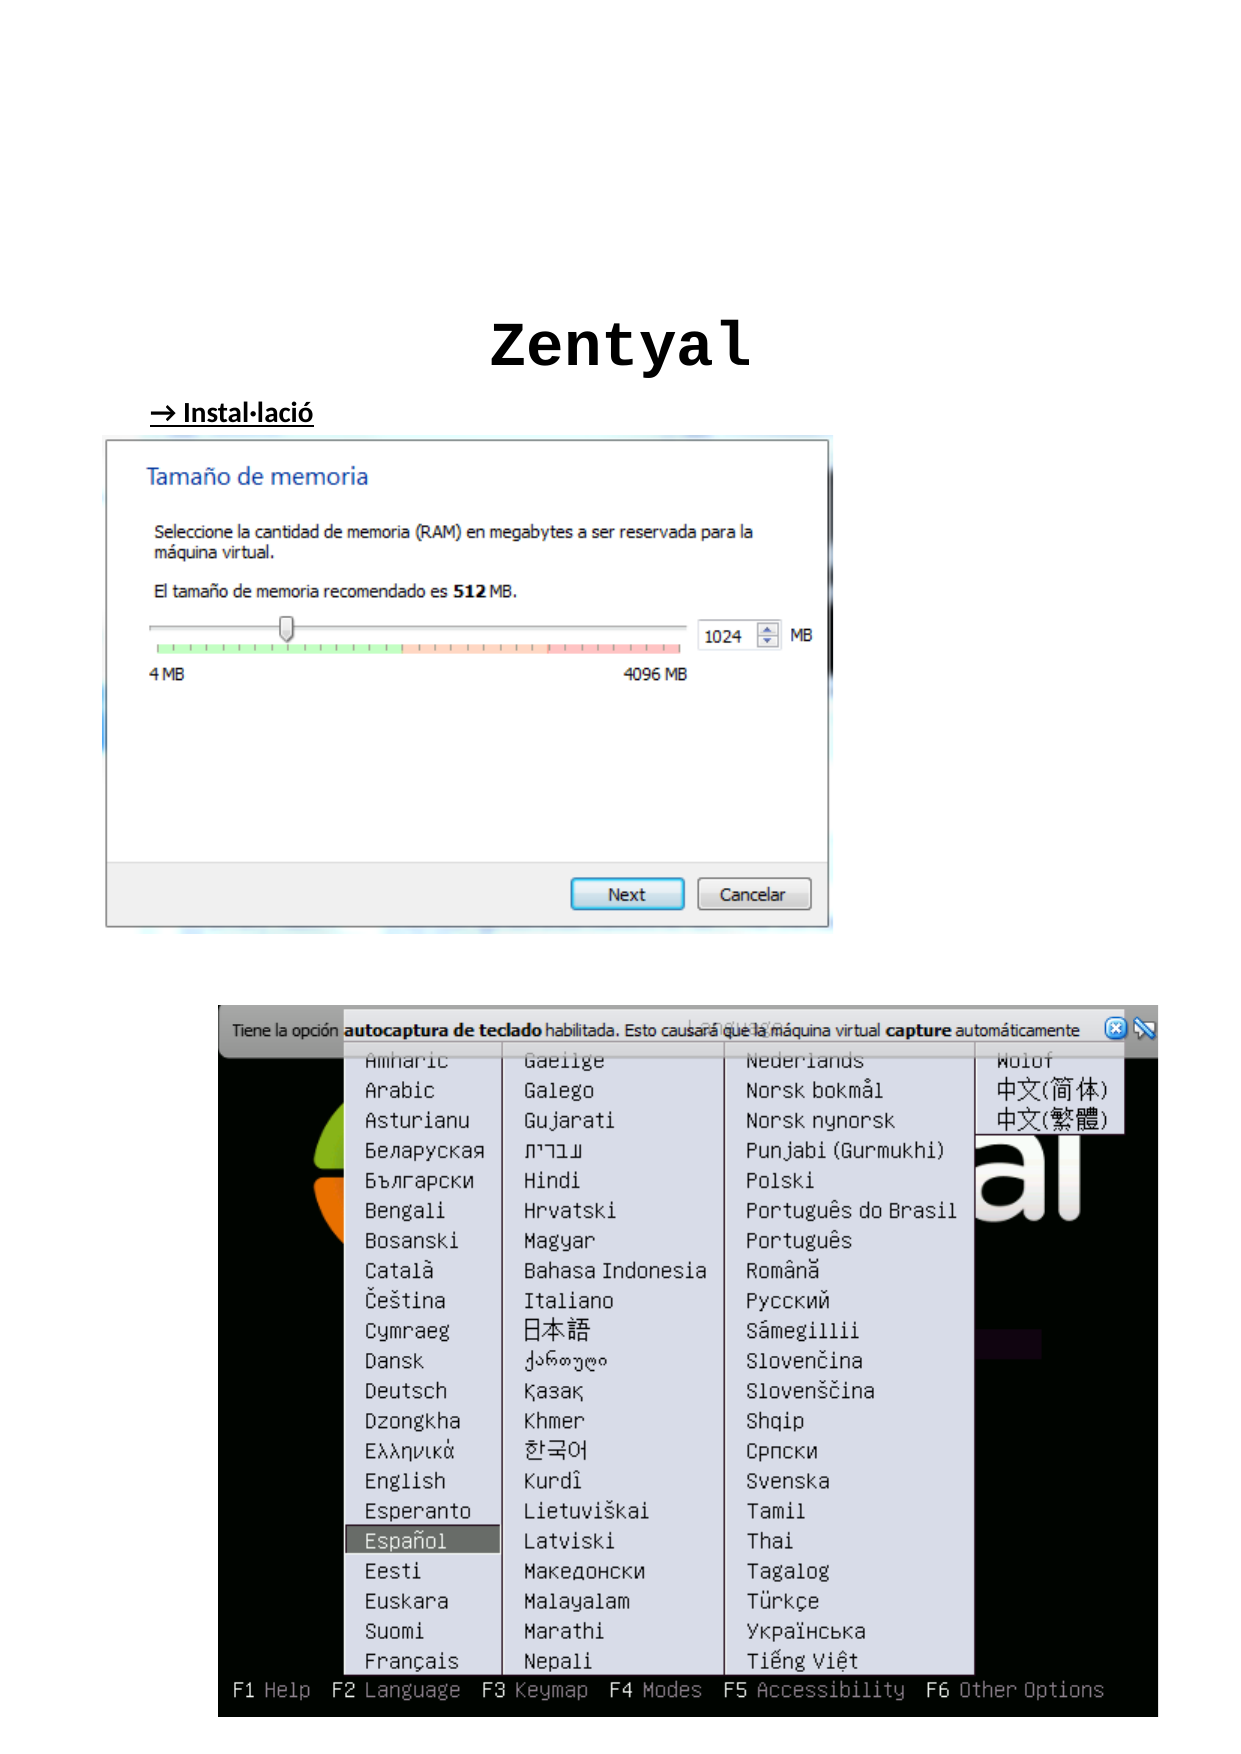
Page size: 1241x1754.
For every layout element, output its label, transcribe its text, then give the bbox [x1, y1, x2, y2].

text → Instal·lació [150, 394, 1090, 430]
picture [102, 435, 834, 934]
text Zentyal [150, 313, 1090, 384]
picture [218, 1005, 1159, 1717]
